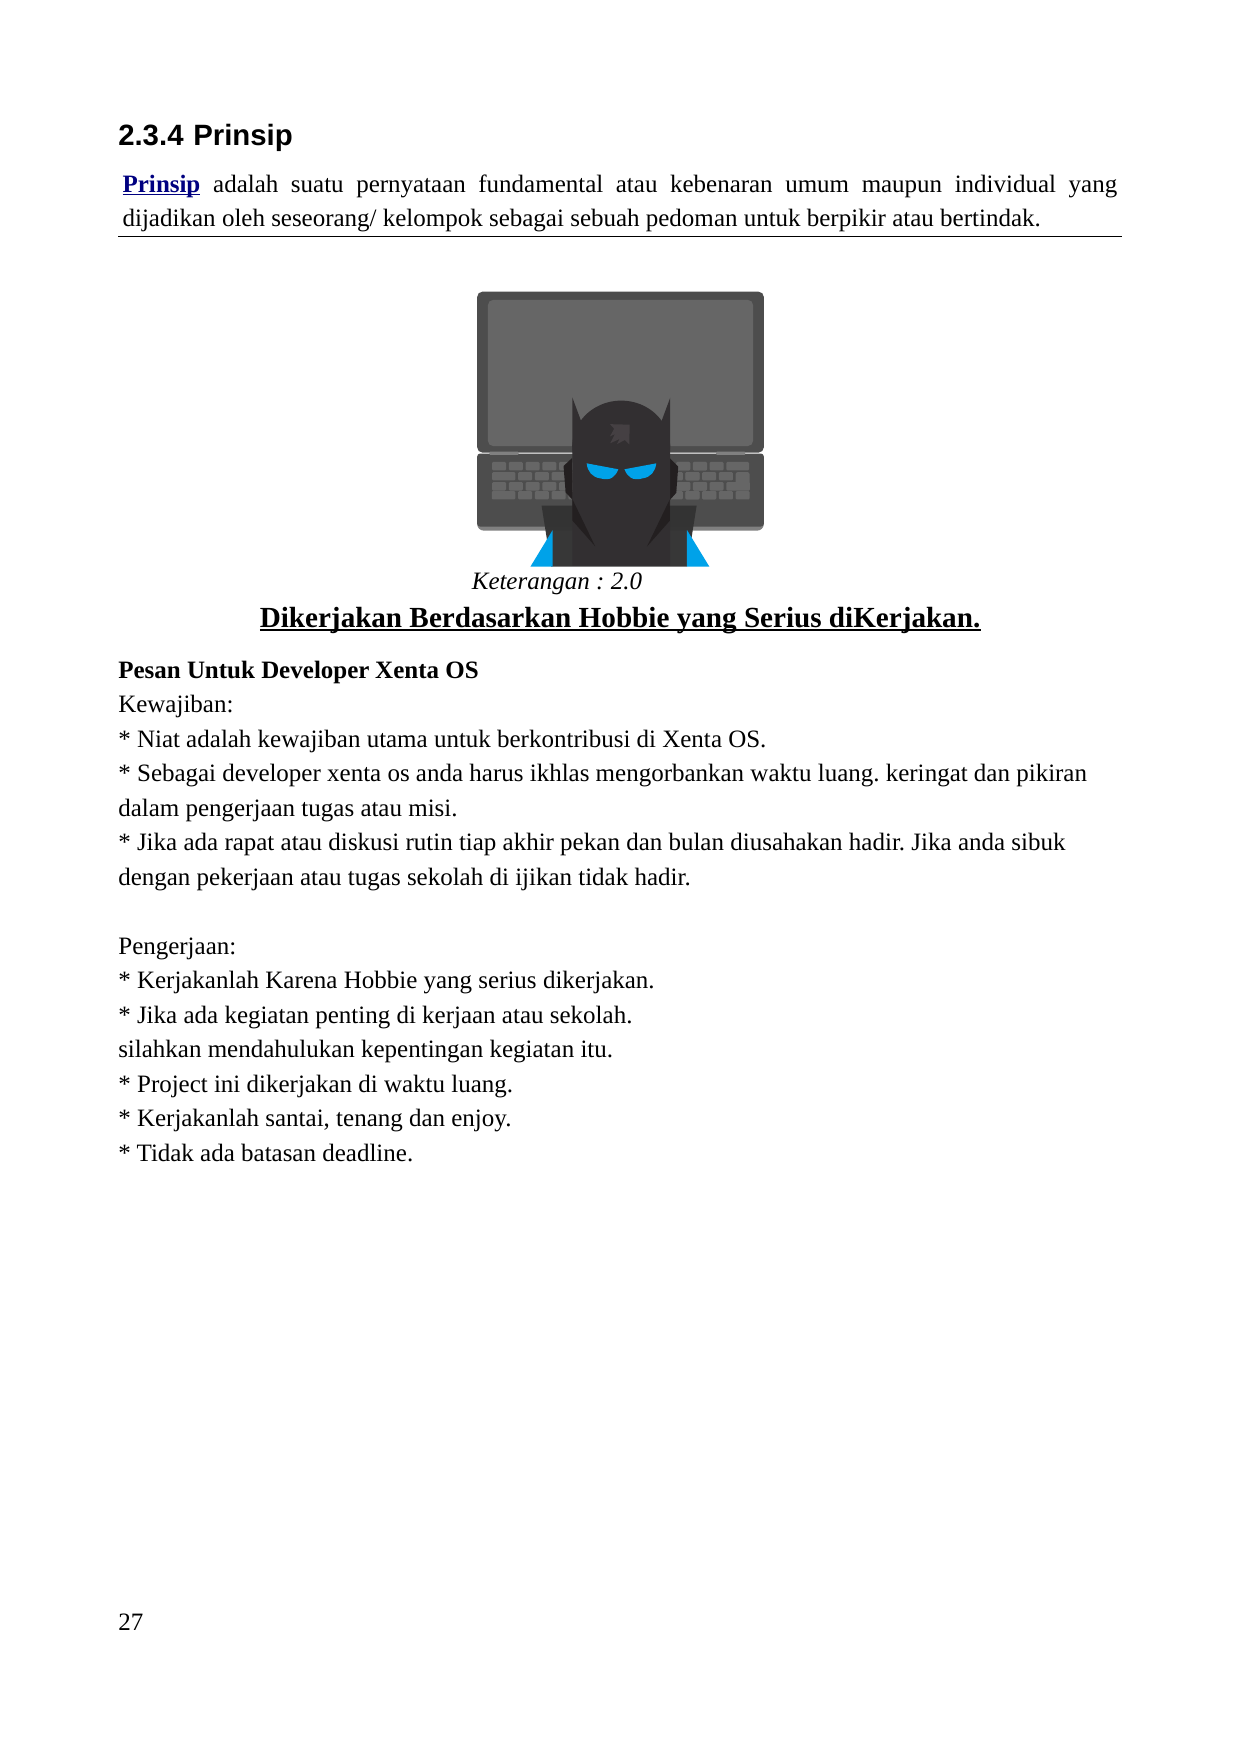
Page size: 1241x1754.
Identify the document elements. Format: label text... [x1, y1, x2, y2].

text Pesan Untuk Developer Xenta OS Kewajiban: * Niat adalah kewajiban utama untuk berkontribusi di Xenta OS. * Sebagai developer xenta os anda harus ikhlas mengorbankan waktu luang. keringat dan pikiran dalam pengerjaan tugas atau misi. * Jika ada rapat atau diskusi rutin tiap akhir pekan dan bulan diusahakan hadir. Jika anda sibuk dengan pekerjaan atau tugas sekolah di ijikan tidak hadir. Pengerjaan: * Kerjakanlah Karena Hobbie yang serius dikerjakan. * Jika ada kegiatan penting di kerjaan atau sekolah. silahkan mendahulukan kepentingan kegiatan itu. * Project ini dikerjakan di waktu luang. * Kerjakanlah santai, tenang dan enjoy. * Tidak ada batasan deadline. [118, 655, 1122, 1166]
subtitle Prinsip [118, 118, 1122, 152]
text Prinsip adalah suatu pernyataan fundamental atau kebenaran umum maupun individual yang dijadikan oleh seseorang/ kelompok sebagai sebuah pedoman untuk berpikir atau bertindak. [118, 164, 1122, 236]
text Dikerjakan Berdasarkan Hobbie yang Serius diKerjakan. [118, 600, 1122, 634]
text Keterangan : 2.0 [472, 269, 769, 595]
